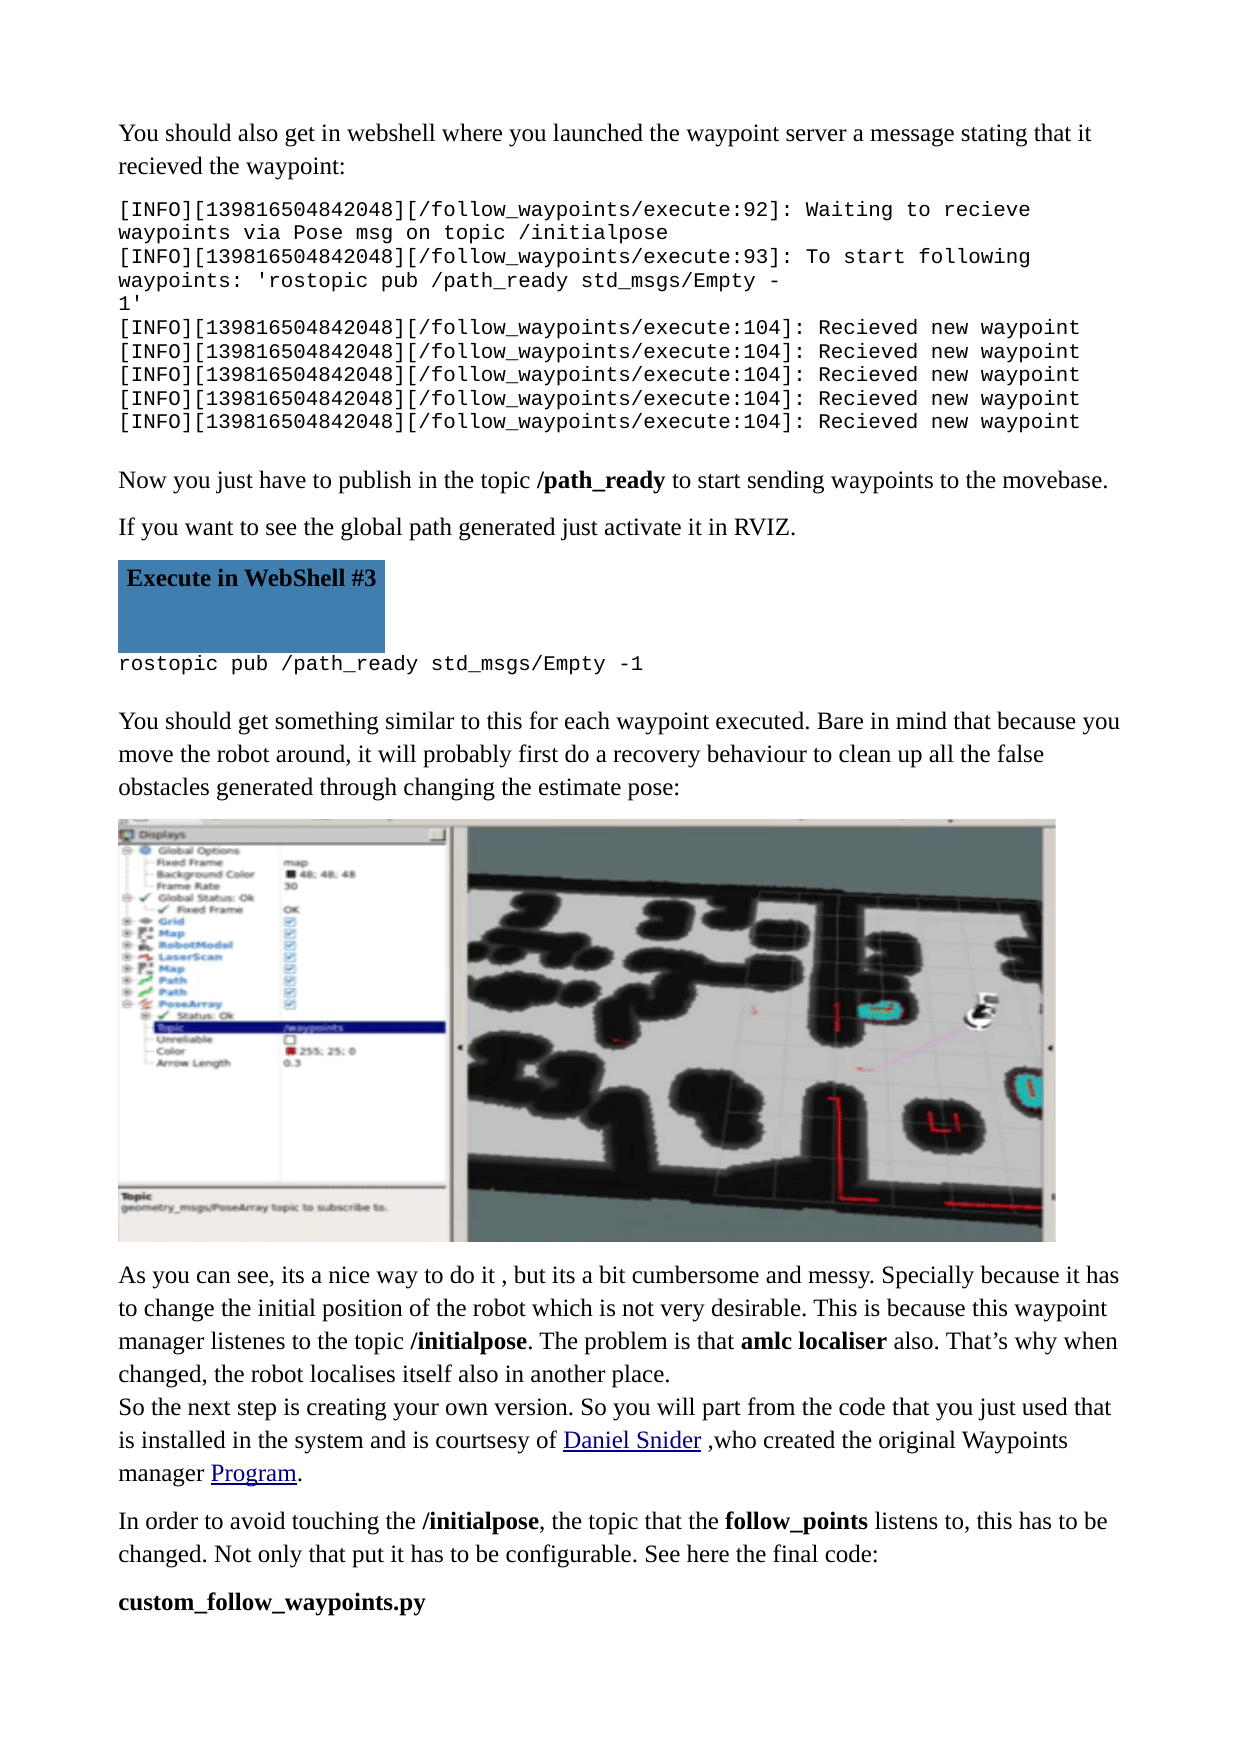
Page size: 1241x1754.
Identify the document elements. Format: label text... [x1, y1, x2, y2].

text [INFO][139816504842048][/follow_waypoints/execute:104]: Recieved new waypoint [118, 364, 1122, 388]
text Now you just have to publish in the topic /path_ready to start sending waypoints to the movebase. [118, 465, 1122, 493]
text In order to avoid touching the /initialpose, the topic that the follow_points listens to, this has to be changed. Not only that put it has to be configurable. See here the final code: [118, 1506, 1122, 1568]
table_header Execute in WebShell #3 [118, 560, 385, 653]
text You should also get in webshell where you launched the waypoint server a message stating that it recieved the waypoint: [118, 118, 1122, 180]
text [INFO][139816504842048][/follow_waypoints/execute:93]: To start following waypoints: 'rostopic pub /path_ready std_msgs/Empty - [118, 246, 1122, 293]
text custom_follow_waypoints.py [118, 1587, 1122, 1615]
text rostopic pub /path_ready std_msgs/Empty -1 [118, 653, 1122, 676]
text You should get something similar to this for each waypoint executed. Bare in mind that because you move the robot around, it will probably first do a recovery behaviour to clean up all the false obstacles generated through changing the estimate pose: [118, 706, 1122, 801]
text 1' [118, 293, 1122, 317]
text [INFO][139816504842048][/follow_waypoints/execute:104]: Recieved new waypoint [118, 412, 1122, 435]
text [INFO][139816504842048][/follow_waypoints/execute:104]: Recieved new waypoint [118, 317, 1122, 341]
text If you want to see the global path generated just activate it in RVIZ. [118, 512, 1122, 541]
text [INFO][139816504842048][/follow_waypoints/execute:104]: Recieved new waypoint [118, 388, 1122, 412]
text [INFO][139816504842048][/follow_waypoints/execute:92]: Waiting to recieve waypoints via Pose msg on topic /initialpose [118, 199, 1122, 246]
text [INFO][139816504842048][/follow_waypoints/execute:104]: Recieved new waypoint [118, 341, 1122, 364]
text As you can see, its a nice way to do it , but its a bit cumbersome and messy. Specially because it has to change the initial position of the robot which is not very desirable. This is because this waypoint manager listenes to the topic /initialpose. The problem is that amlc localiser also. That’s why when changed, the robot localises itself also in another place. So the next step is creating your own version. So you will part from the code that you just used that is installed in the system and is courtsesy of Daniel Snider ,who created the original Waypoints manager Program. [118, 1260, 1122, 1487]
picture [118, 819, 1056, 1242]
